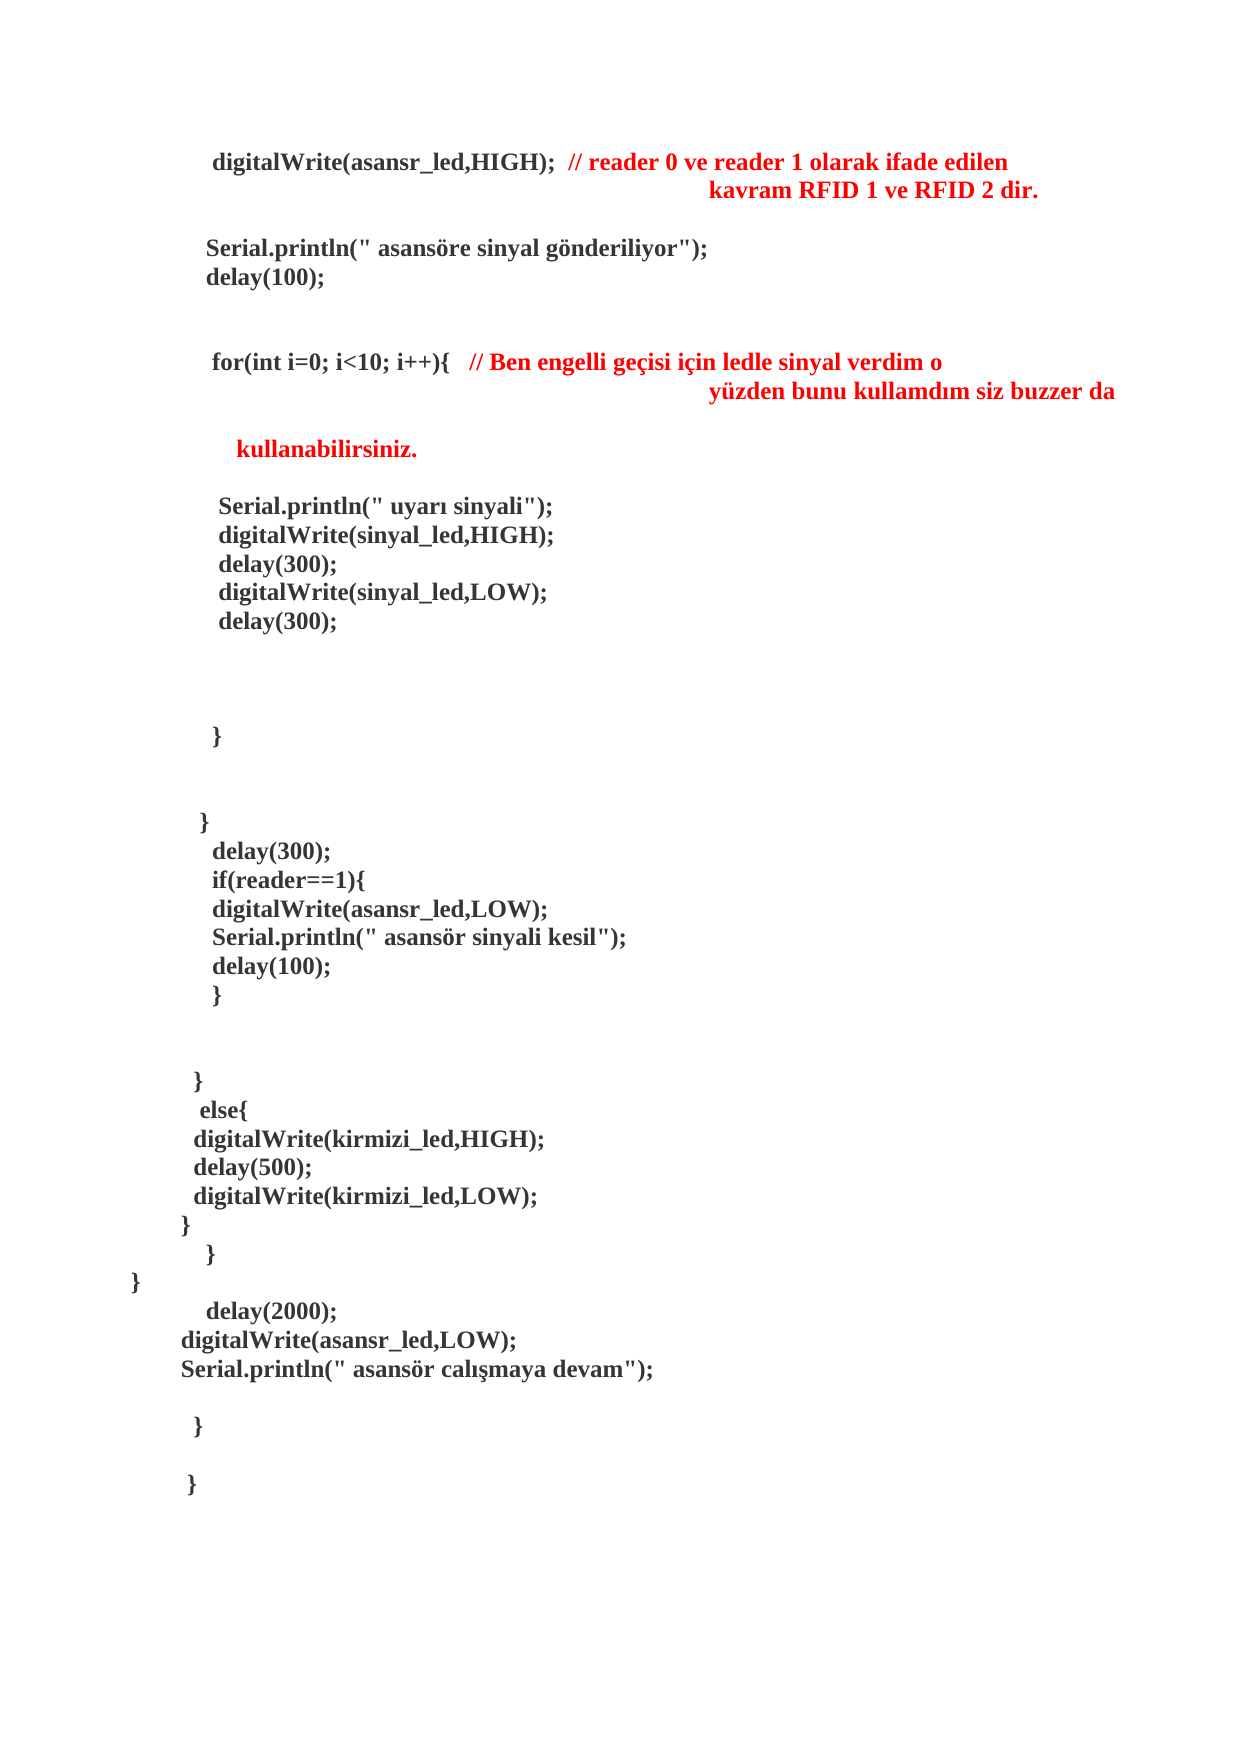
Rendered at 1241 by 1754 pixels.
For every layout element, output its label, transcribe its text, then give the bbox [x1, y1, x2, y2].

text } [118, 807, 1122, 836]
text delay(300); [118, 836, 1122, 865]
text digitalWrite(asansr_led,LOW); [118, 894, 1122, 922]
text Serial.println(" asansöre sinyal gönderiliyor"); [118, 233, 1122, 262]
text digitalWrite(asansr_led,HIGH); // reader 0 ve reader 1 olarak ifade edilen kavram RFID 1 ve RFID 2 dir. [118, 147, 1122, 204]
text digitalWrite(sinyal_led,HIGH); [118, 520, 1122, 549]
text } [118, 721, 1122, 750]
text } [118, 1411, 1122, 1440]
text digitalWrite(sinyal_led,LOW); [118, 577, 1122, 606]
text Serial.println(" uyarı sinyali"); [118, 491, 1122, 520]
text } [118, 1210, 1122, 1239]
text } [118, 1239, 1122, 1267]
text delay(100); [118, 951, 1122, 980]
text } [118, 1066, 1122, 1095]
text Serial.println(" asansör sinyali kesil"); [118, 922, 1122, 951]
text Serial.println(" asansör calışmaya devam"); [118, 1354, 1122, 1382]
text else{ [118, 1095, 1122, 1124]
text digitalWrite(asansr_led,LOW); [118, 1325, 1122, 1354]
text delay(500); [118, 1152, 1122, 1181]
text delay(300); [118, 606, 1122, 635]
text for(int i=0; i<10; i++){ // Ben engelli geçisi için ledle sinyal verdim o yüzden bunu kullamdım siz buzzer da kullanabilirsiniz. [118, 347, 1122, 462]
text } [118, 980, 1122, 1009]
text delay(100); [118, 262, 1122, 291]
text delay(300); [118, 549, 1122, 577]
text digitalWrite(kirmizi_led,LOW); [118, 1181, 1122, 1210]
text } [118, 1267, 1122, 1296]
text if(reader==1){ [118, 865, 1122, 894]
text digitalWrite(kirmizi_led,HIGH); [118, 1124, 1122, 1152]
text delay(2000); [118, 1296, 1122, 1325]
text } [118, 1469, 1122, 1497]
